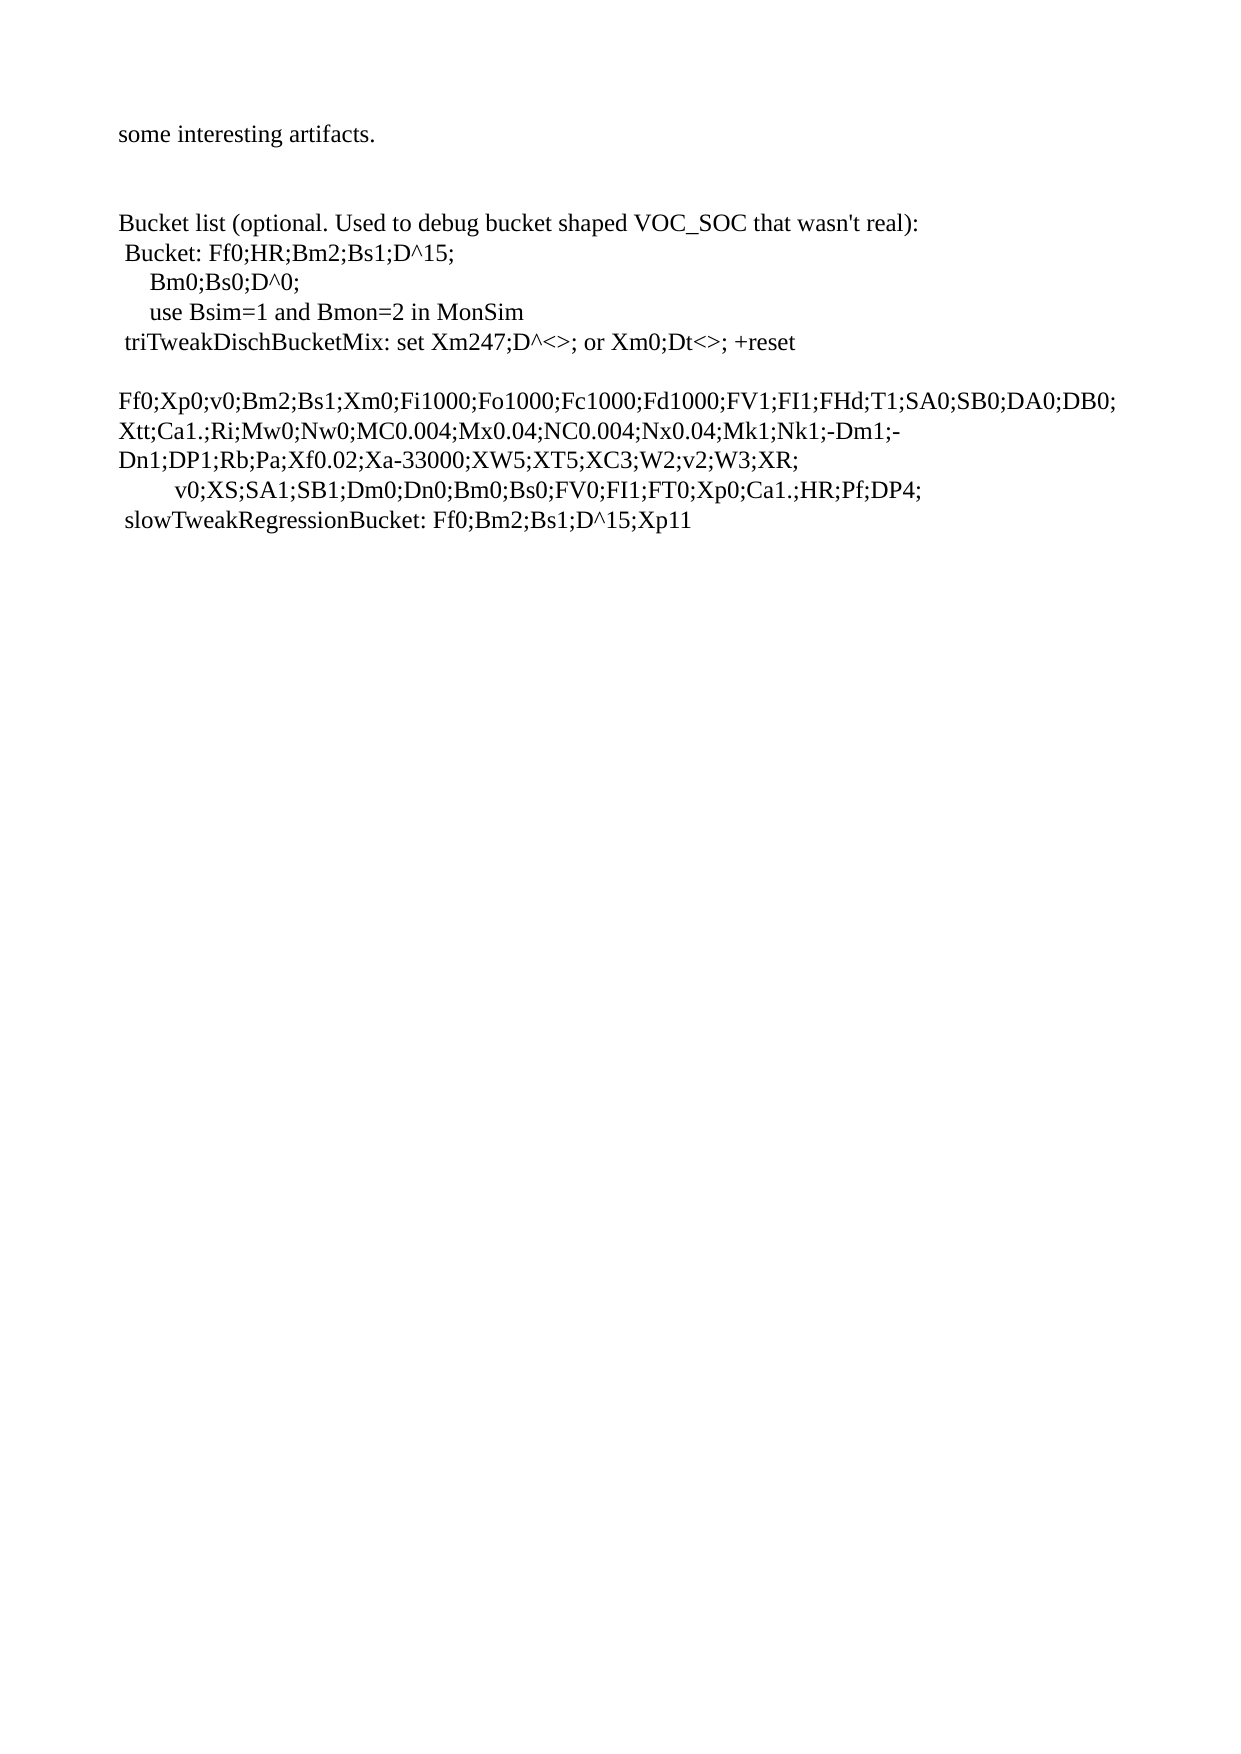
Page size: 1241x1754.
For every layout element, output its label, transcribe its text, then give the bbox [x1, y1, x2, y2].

text use Bsim=1 and Bmon=2 in MonSim [118, 296, 1122, 326]
text Bucket: Ff0;HR;Bm2;Bs1;D^15; [118, 237, 1122, 266]
text Bm0;Bs0;D^0; [118, 266, 1122, 296]
text some interesting artifacts. [118, 118, 1122, 148]
text slowTweakRegressionBucket: Ff0;Bm2;Bs1;D^15;Xp11 [118, 504, 1122, 533]
text v0;XS;SA1;SB1;Dm0;Dn0;Bm0;Bs0;FV0;FI1;FT0;Xp0;Ca1.;HR;Pf;DP4; [118, 474, 1122, 504]
text Bucket list (optional. Used to debug bucket shaped VOC_SOC that wasn't real): [118, 207, 1122, 237]
text triTweakDischBucketMix: set Xm247;D^<>; or Xm0;Dt<>; +reset [118, 326, 1122, 355]
text Ff0;Xp0;v0;Bm2;Bs1;Xm0;Fi1000;Fo1000;Fc1000;Fd1000;FV1;FI1;FHd;T1;SA0;SB0;DA0;DB0;Xtt;Ca1.;Ri;Mw0;Nw0;MC0.004;Mx0.04;NC0.004;Nx0.04;Mk1;Nk1;-Dm1;-Dn1;DP1;Rb;Pa;Xf0.02;Xa-33000;XW5;XT5;XC3;W2;v2;W3;XR; [118, 355, 1122, 474]
